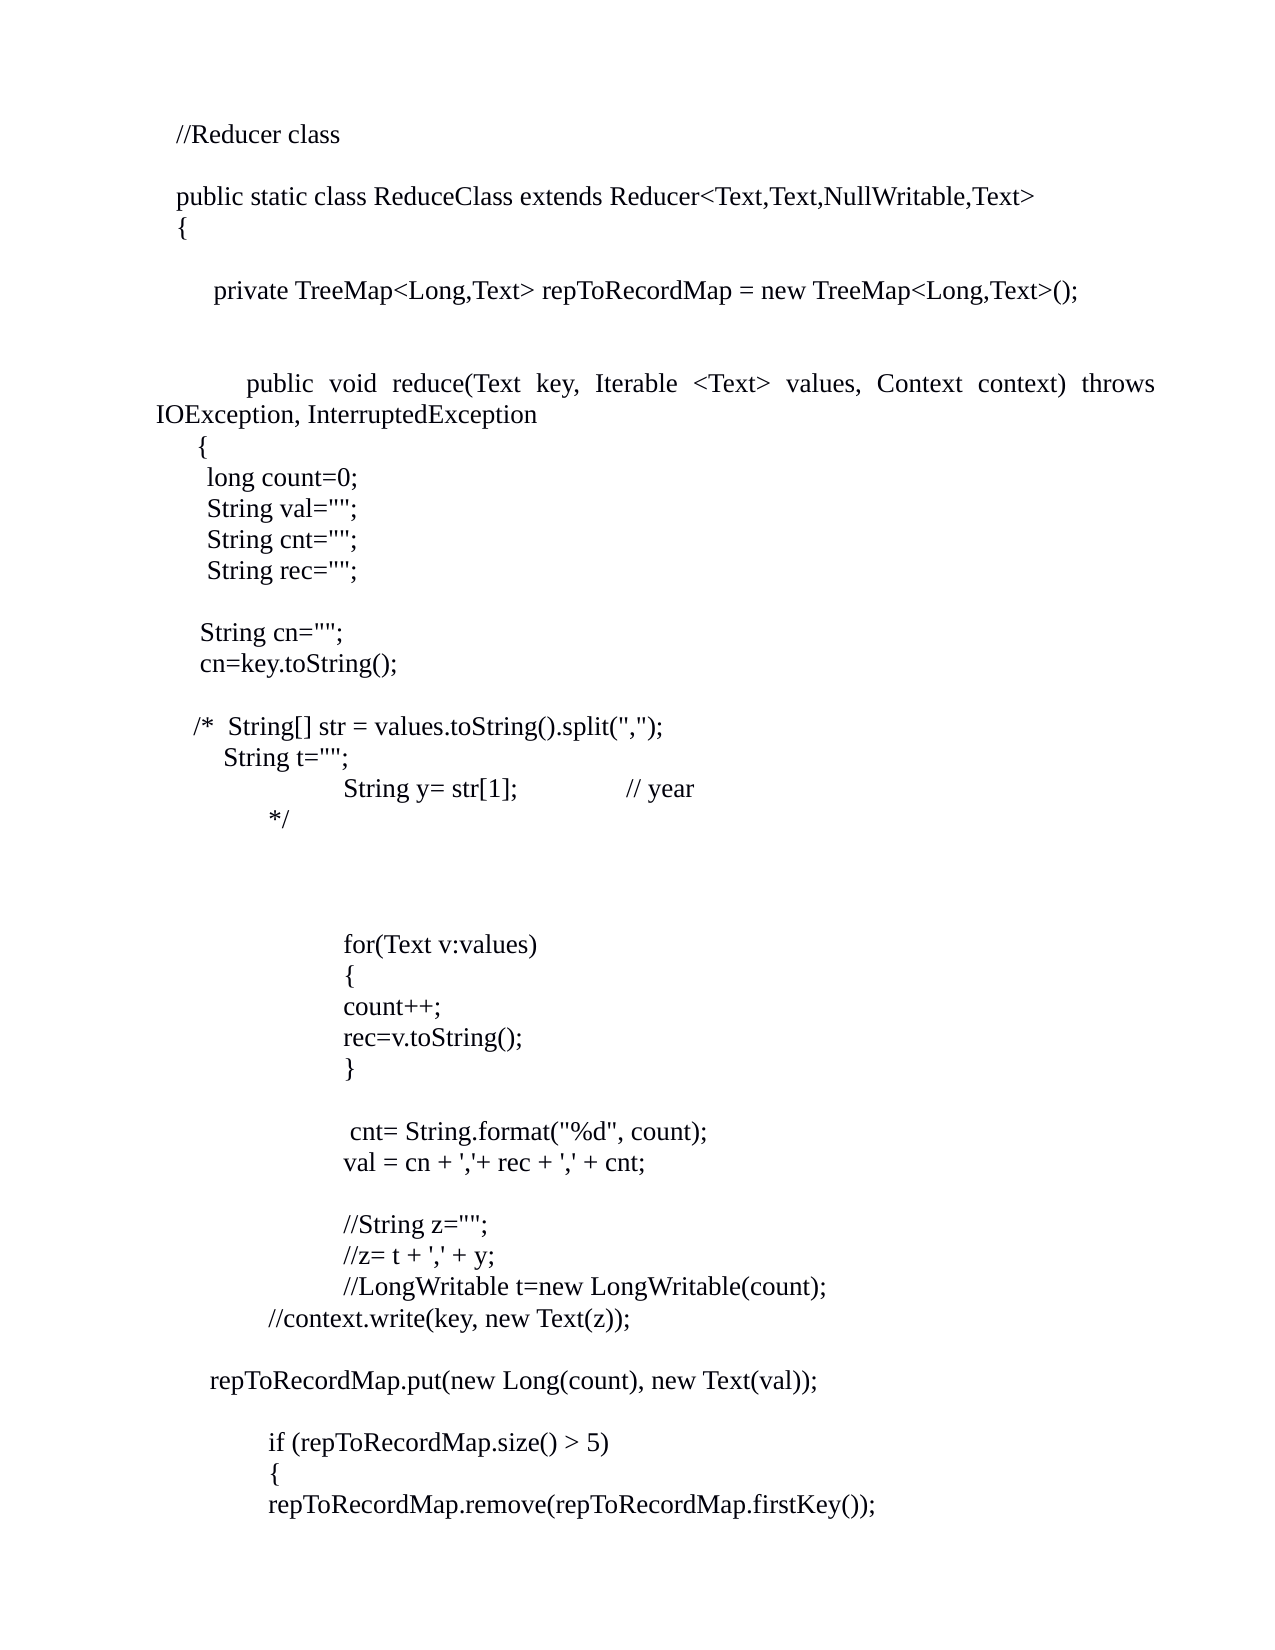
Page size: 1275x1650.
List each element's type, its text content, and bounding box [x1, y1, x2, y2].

text count++; [156, 990, 1157, 1021]
text String y= str[1]; // year [156, 772, 1157, 803]
text */ [156, 803, 1157, 834]
text public void reduce(Text key, Iterable <Text> values, Context context) throws IOException, InterruptedException [156, 367, 1157, 429]
text String t=""; [156, 741, 1157, 772]
text String cn=""; [156, 616, 1157, 648]
text //context.write(key, new Text(z)); [156, 1302, 1157, 1333]
text public static class ReduceClass extends Reducer<Text,Text,NullWritable,Text> [156, 180, 1157, 212]
text cnt= String.format("%d", count); [156, 1115, 1157, 1146]
text { [156, 212, 1157, 243]
text //String z=""; [156, 1208, 1157, 1239]
text //z= t + ',' + y; [156, 1239, 1157, 1271]
text repToRecordMap.remove(repToRecordMap.firstKey()); [156, 1488, 1157, 1520]
text //LongWritable t=new LongWritable(count); [156, 1271, 1157, 1302]
text repToRecordMap.put(new Long(count), new Text(val)); [156, 1364, 1157, 1395]
text String rec=""; [156, 554, 1157, 585]
text String cnt=""; [156, 523, 1157, 554]
text for(Text v:values) [156, 928, 1157, 959]
text //Reducer class [156, 118, 1157, 149]
text long count=0; [156, 461, 1157, 492]
text { [156, 959, 1157, 990]
text /* String[] str = values.toString().split(","); [156, 710, 1157, 741]
text { [156, 429, 1157, 461]
text { [156, 1457, 1157, 1488]
text val = cn + ','+ rec + ',' + cnt; [156, 1146, 1157, 1177]
text if (repToRecordMap.size() > 5) [156, 1426, 1157, 1457]
text String val=""; [156, 492, 1157, 523]
text private TreeMap<Long,Text> repToRecordMap = new TreeMap<Long,Text>(); [156, 274, 1157, 305]
text cn=key.toString(); [156, 648, 1157, 679]
text } [156, 1052, 1157, 1084]
text rec=v.toString(); [156, 1021, 1157, 1052]
